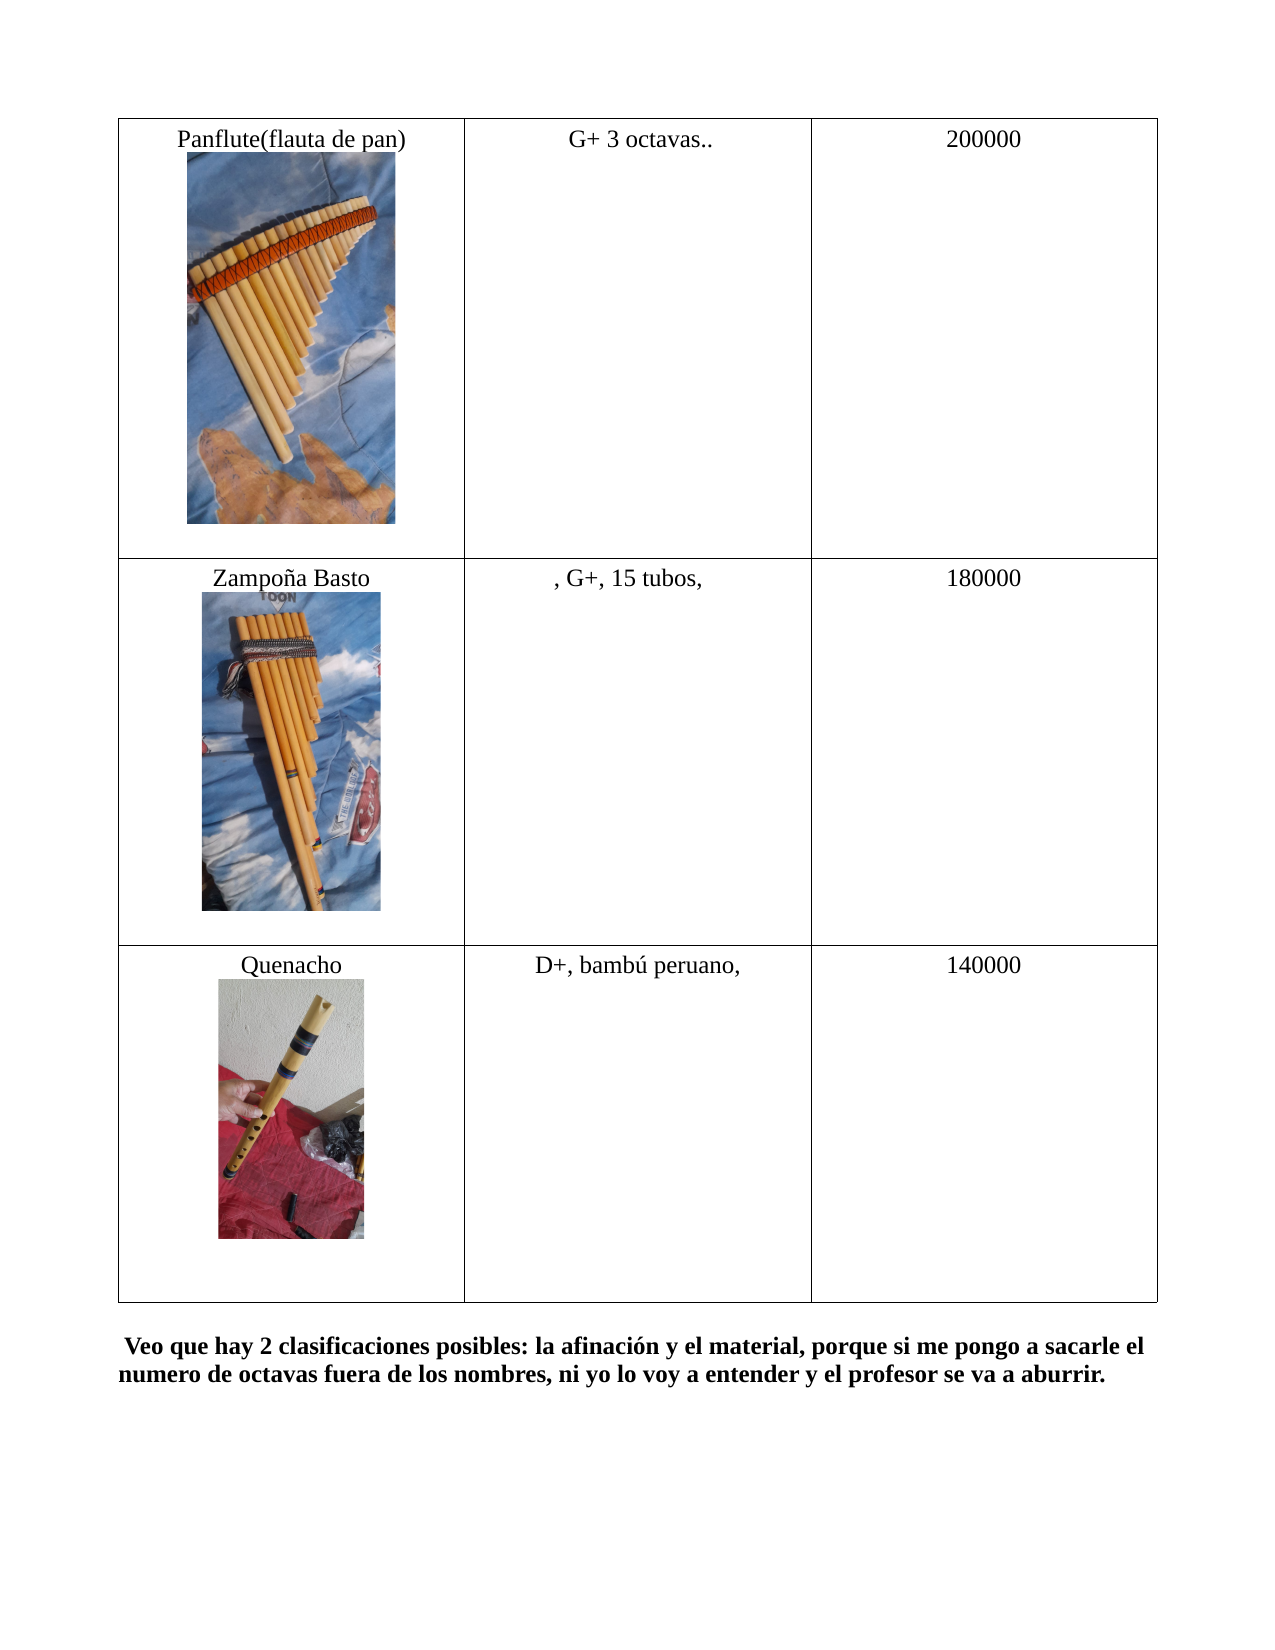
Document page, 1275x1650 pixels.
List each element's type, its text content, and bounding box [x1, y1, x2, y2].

table_cell Quenacho [119, 946, 464, 1302]
text Veo que hay 2 clasificaciones posibles: la afinación y el material, porque si me pongo a sacarle el numero de octavas fuera de los nombres, ni yo lo voy a entender y el profesor se va a aburrir. [118, 1331, 1157, 1388]
table_cell 180000 [812, 559, 1157, 945]
table_cell Panflute(flauta de pan) [119, 119, 464, 558]
table_cell Zampoña Basto [119, 559, 464, 945]
table_cell G+ 3 octavas.. [465, 119, 811, 558]
table_cell 140000 [812, 946, 1157, 1302]
picture [218, 979, 365, 1239]
picture [187, 152, 396, 524]
table_cell D+, bambú peruano, [465, 946, 811, 1302]
table_cell 200000 [812, 119, 1157, 558]
picture [201, 592, 381, 911]
table_cell , G+, 15 tubos, [465, 559, 811, 945]
